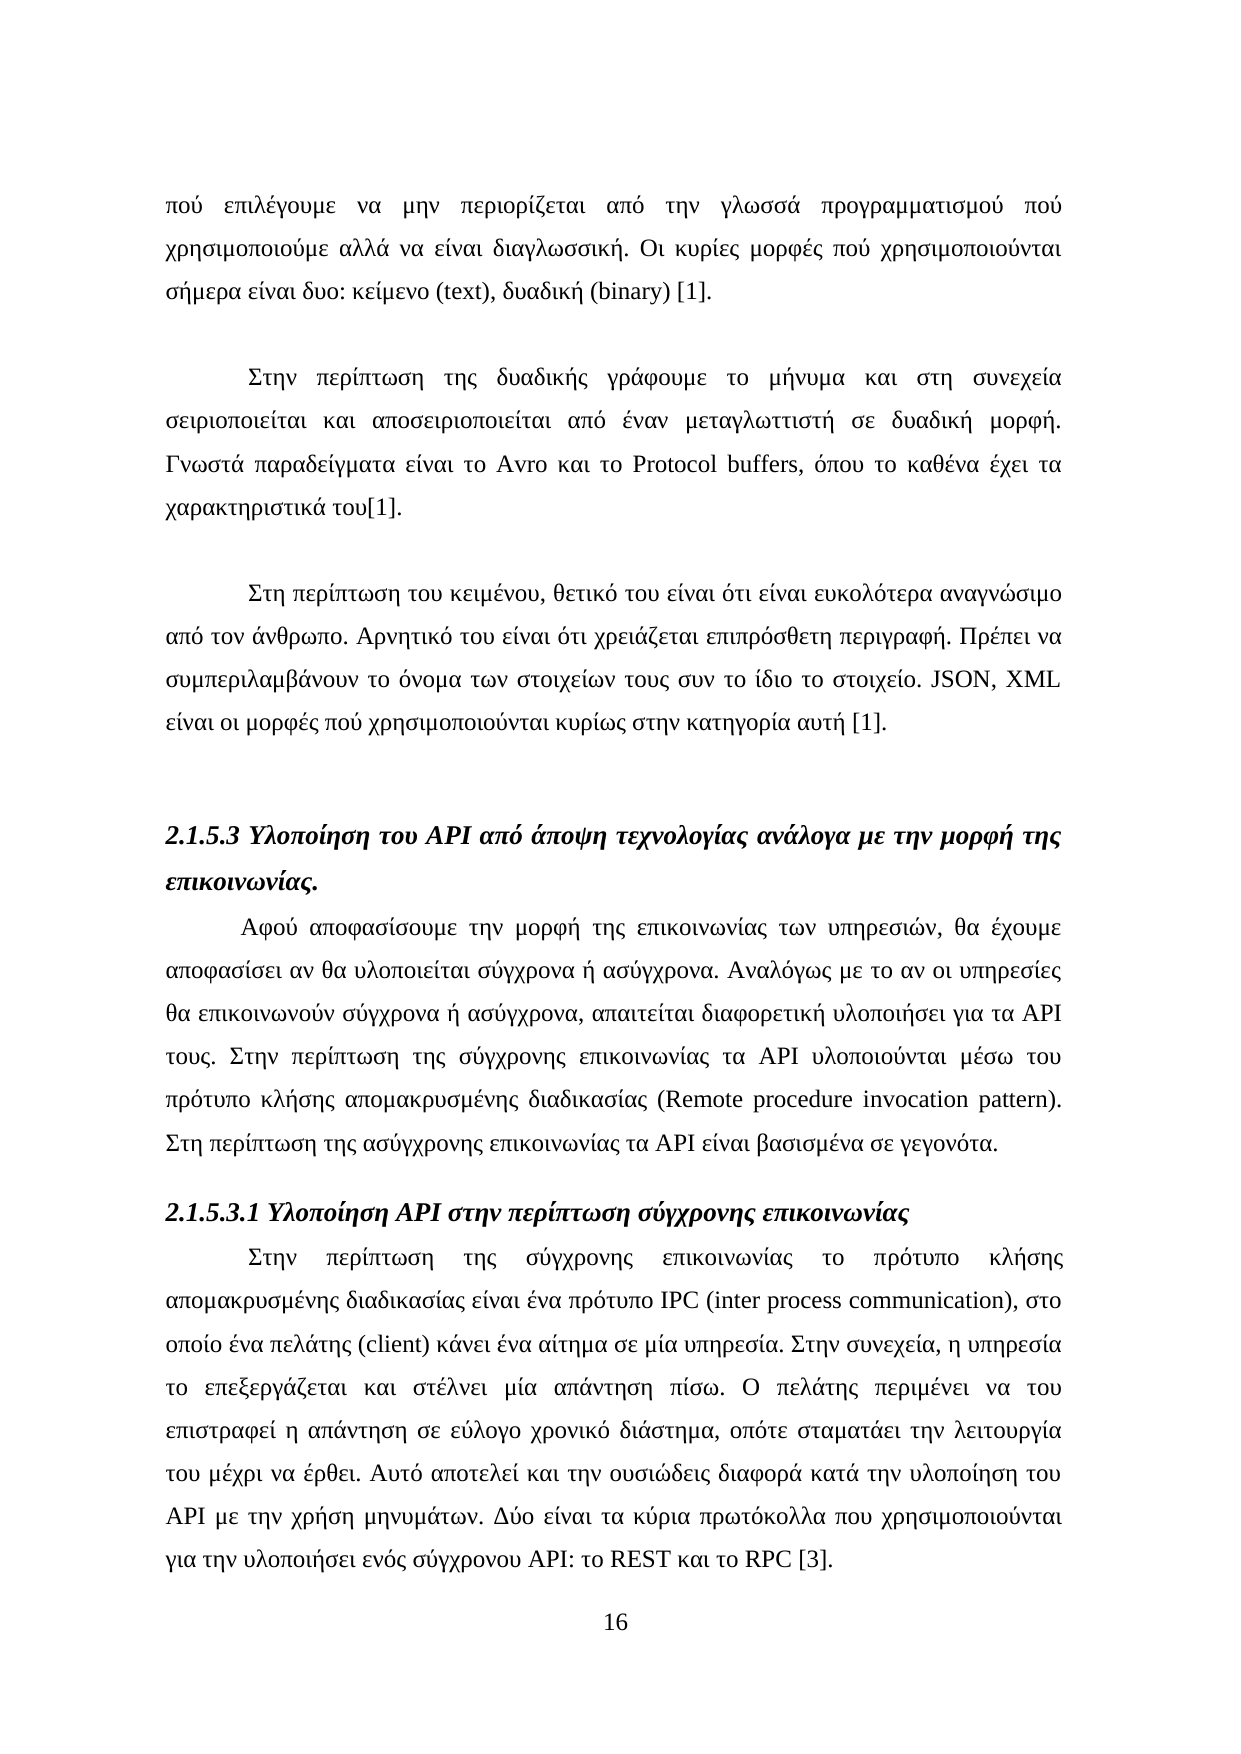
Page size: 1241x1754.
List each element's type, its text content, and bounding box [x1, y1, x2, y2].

text Στην περίπτωση της σύγχρονης επικοινωνίας το πρότυπο κλήσης απομακρυσμένης διαδικασίας είναι ένα πρότυπο IPC (inter process communication), στο οποίο ένα πελάτης (client) κάνει ένα αίτημα σε μία υπηρεσία. Στην συνεχεία, η υπηρεσία το επεξεργάζεται και στέλνει μία απάντηση πίσω. Ο πελάτης περιμένει να του επιστραφεί η απάντηση σε εύλογο χρονικό διάστημα, οπότε σταματάει την λειτουργία του μέχρι να έρθει. Αυτό αποτελεί και την ουσιώδεις διαφορά κατά την υλοποίηση του API με την χρήση μηνυμάτων. Δύο είναι τα κύρια πρωτόκολλα που χρησιμοποιούνται για την υλοποιήσει ενός σύγχρονου API: το REST και το RPC [3]. [165, 1242, 1063, 1573]
subtitle 2.1.5.3.1 Υλοποίηση API στην περίπτωση σύγχρονης επικοινωνίας [165, 1196, 1063, 1227]
text Στην περίπτωση της δυαδικής γράφουμε το μήνυμα και στη συνεχεία σειριοποιείται και αποσειριοποιείται από έναν μεταγλωττιστή σε δυαδική μορφή. Γνωστά παραδείγματα είναι το Avro και το Protocol buffers, όπου το καθένα έχει τα χαρακτηριστικά του[1]. [165, 362, 1063, 521]
text Αφού αποφασίσουμε την μορφή της επικοινωνίας των υπηρεσιών, θα έχουμε αποφασίσει αν θα υλοποιείται σύγχρονα ή ασύγχρονα. Αναλόγως με το αν οι υπηρεσίες θα επικοινωνούν σύγχρονα ή ασύγχρονα, απαιτείται διαφορετική υλοποιήσει για τα API τους. Στην περίπτωση της σύγχρονης επικοινωνίας τα API υλοποιούνται μέσω του πρότυπο κλήσης απομακρυσμένης διαδικασίας (Remote procedure invocation pattern). Στη περίπτωση της ασύγχρονης επικοινωνίας τα API είναι βασισμένα σε γεγονότα. [165, 912, 1063, 1156]
text Στη περίπτωση του κειμένου, θετικό του είναι ότι είναι ευκολότερα αναγνώσιμο από τον άνθρωπο. Αρνητικό του είναι ότι χρειάζεται επιπρόσθετη περιγραφή. Πρέπει να συμπεριλαμβάνουν το όνομα των στοιχείων τους συν το ίδιο το στοιχείο. JSON, XML είναι οι μορφές πού χρησιμοποιούνται κυρίως στην κατηγορία αυτή [1]. [165, 578, 1063, 736]
text πού επιλέγουμε να μην περιορίζεται από την γλωσσά προγραμματισμού πού χρησιμοποιούμε αλλά να είναι διαγλωσσική. Οι κυρίες μορφές πού χρησιμοποιούνται σήμερα είναι δυο: κείμενο (text), δυαδική (binary) [1]. [165, 190, 1063, 305]
subtitle 2.1.5.3 Υλοποίηση του API από άποψη τεχνολογίας ανάλογα με την μορφή της επικοινωνίας. [165, 819, 1063, 897]
